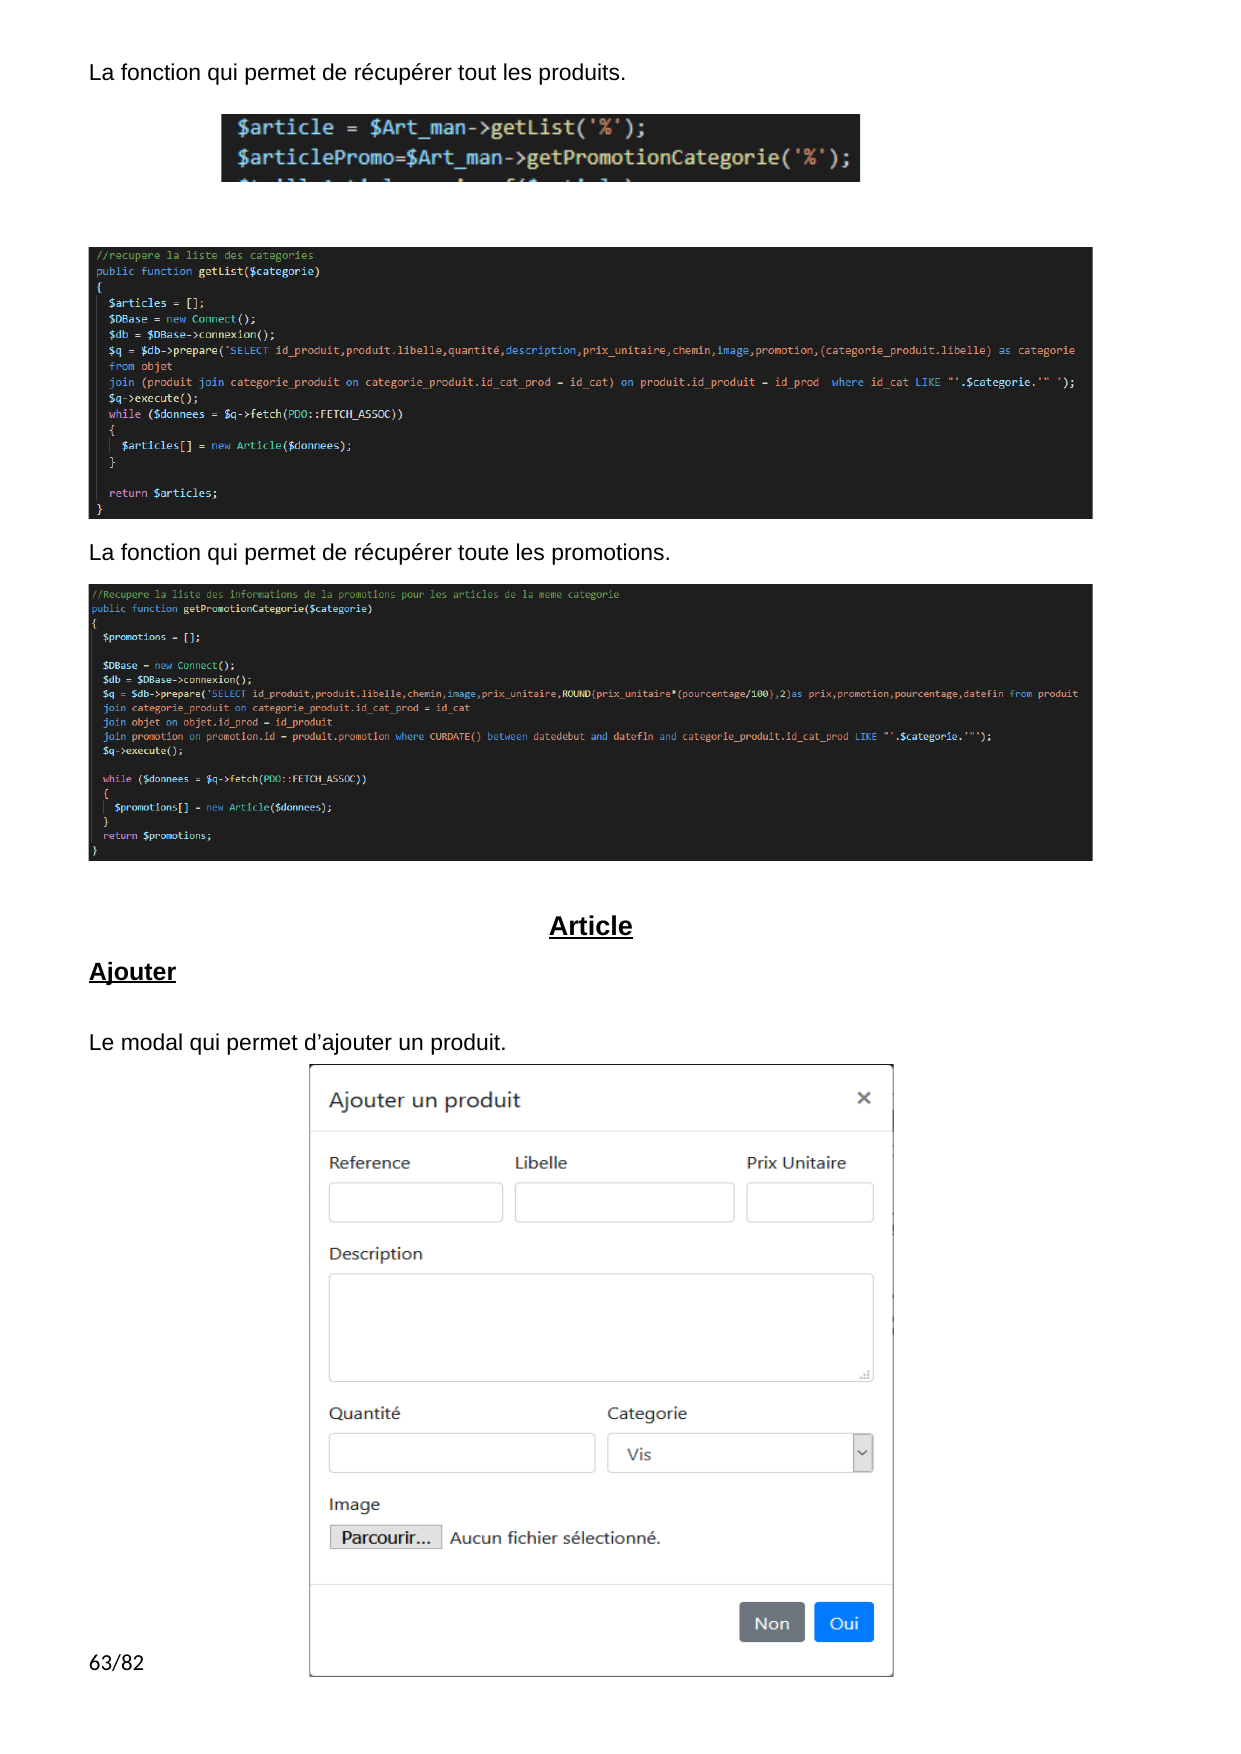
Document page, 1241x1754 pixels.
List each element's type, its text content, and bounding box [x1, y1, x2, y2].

text La fonction qui permet de récupérer toute les promotions. [89, 519, 1092, 565]
picture [88, 584, 1093, 861]
picture [88, 247, 1093, 519]
text La fonction qui permet de récupérer tout les produits. [89, 59, 1092, 85]
picture [221, 114, 861, 182]
subtitle Article [89, 861, 1092, 941]
picture [309, 1064, 894, 1677]
text Le modal qui permet d’ajouter un produit. [89, 1000, 1092, 1055]
subtitle Ajouter [89, 956, 1092, 985]
